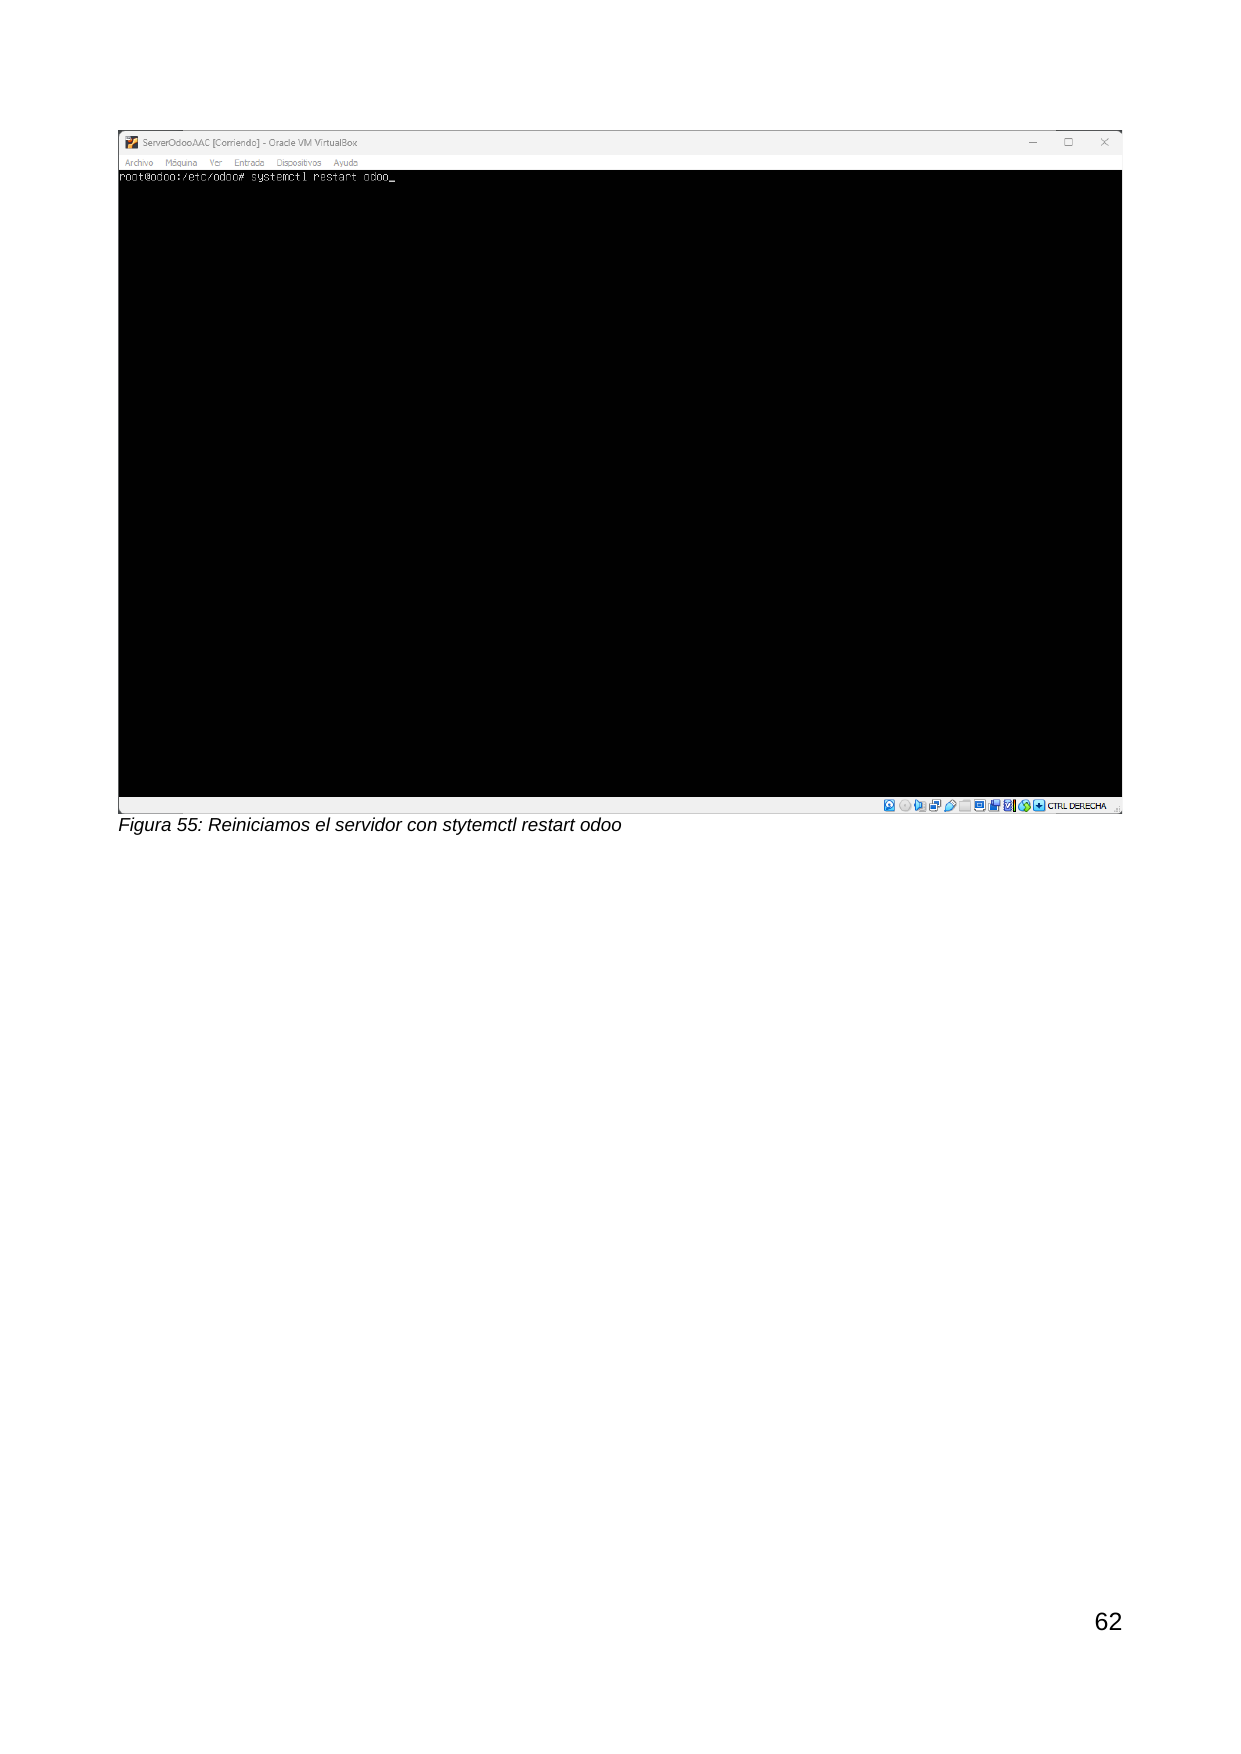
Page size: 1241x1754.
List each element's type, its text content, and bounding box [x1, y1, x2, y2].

picture [118, 130, 1123, 814]
text Figura 55: Reiniciamos el servidor con stytemctl restart odoo [118, 814, 1122, 835]
